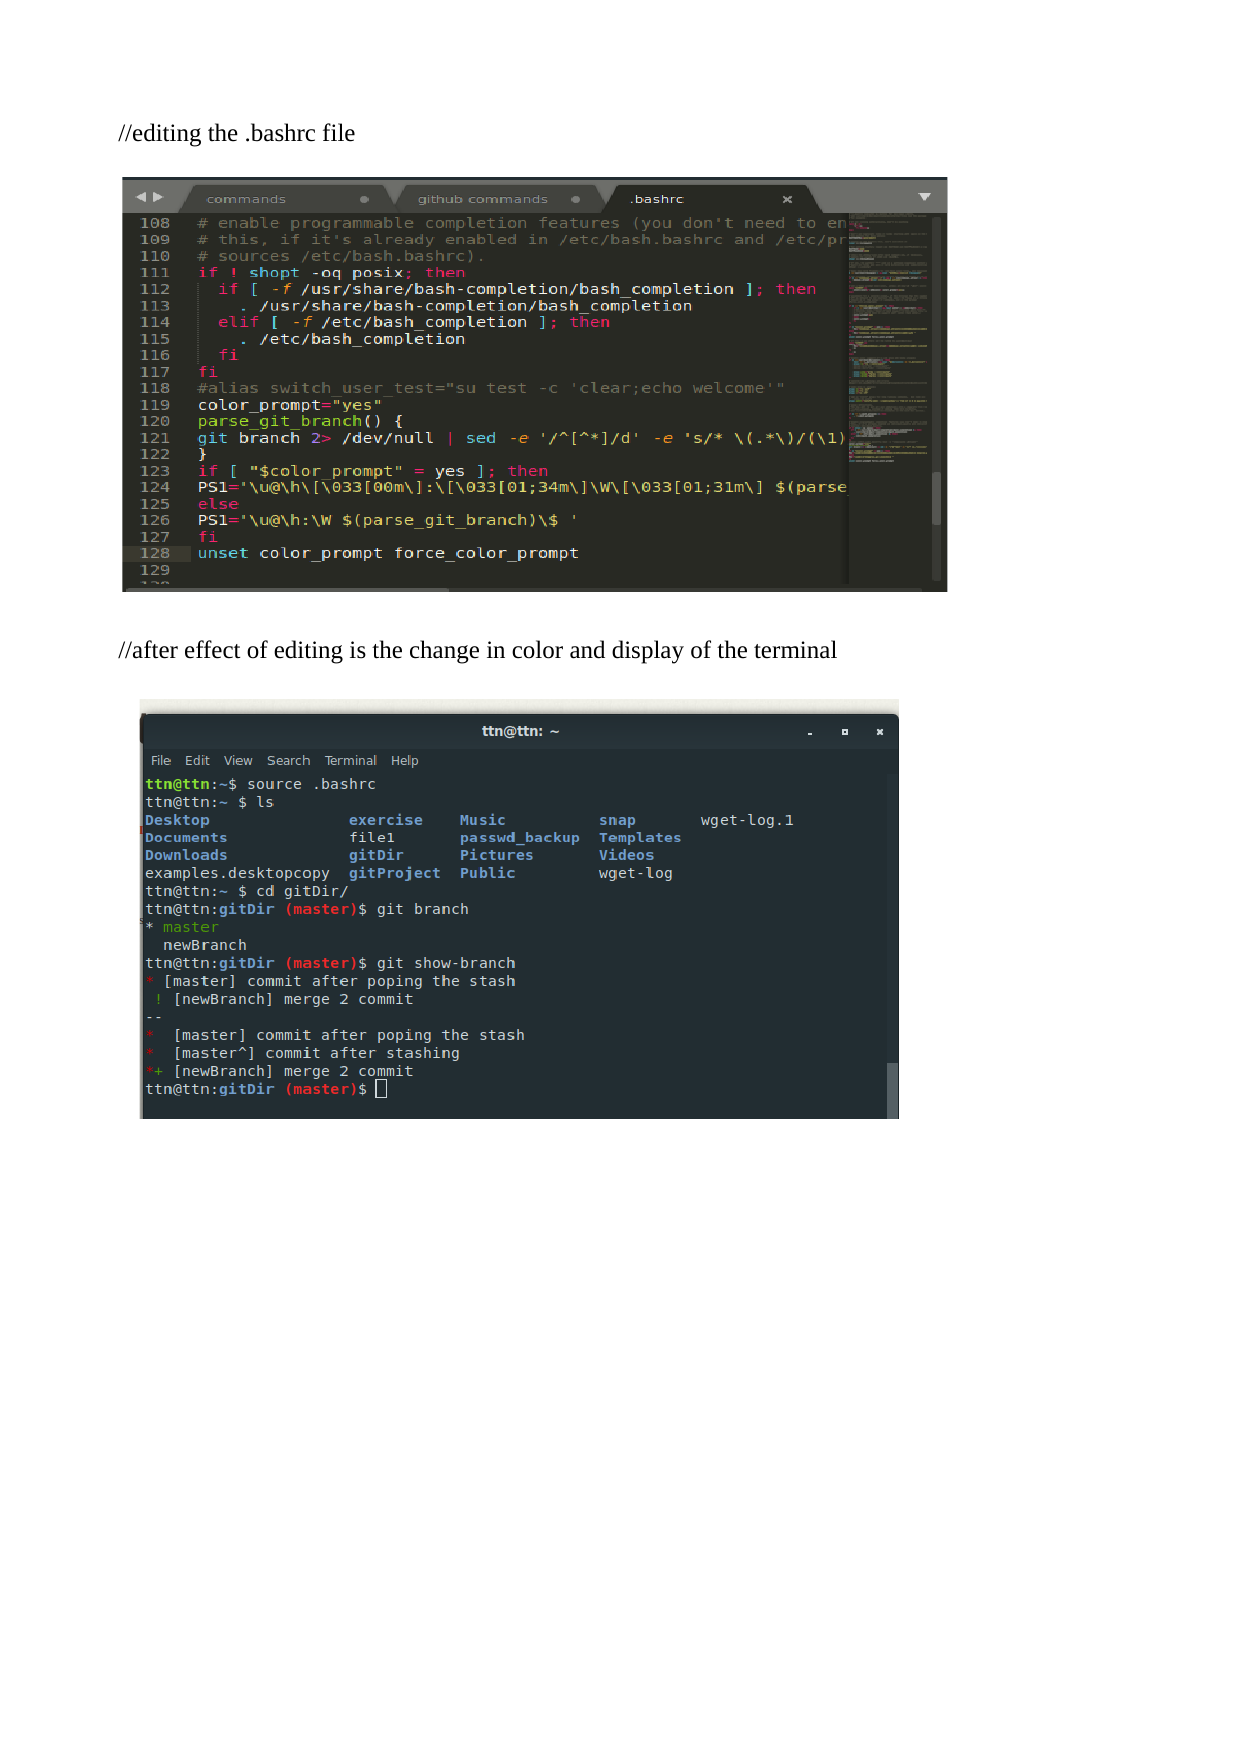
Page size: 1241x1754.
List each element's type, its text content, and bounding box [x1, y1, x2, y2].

text //editing the .bashrc file [118, 118, 1122, 147]
picture [139, 699, 899, 1119]
text //after effect of editing is the change in color and display of the terminal [118, 636, 1122, 664]
picture [122, 177, 948, 592]
